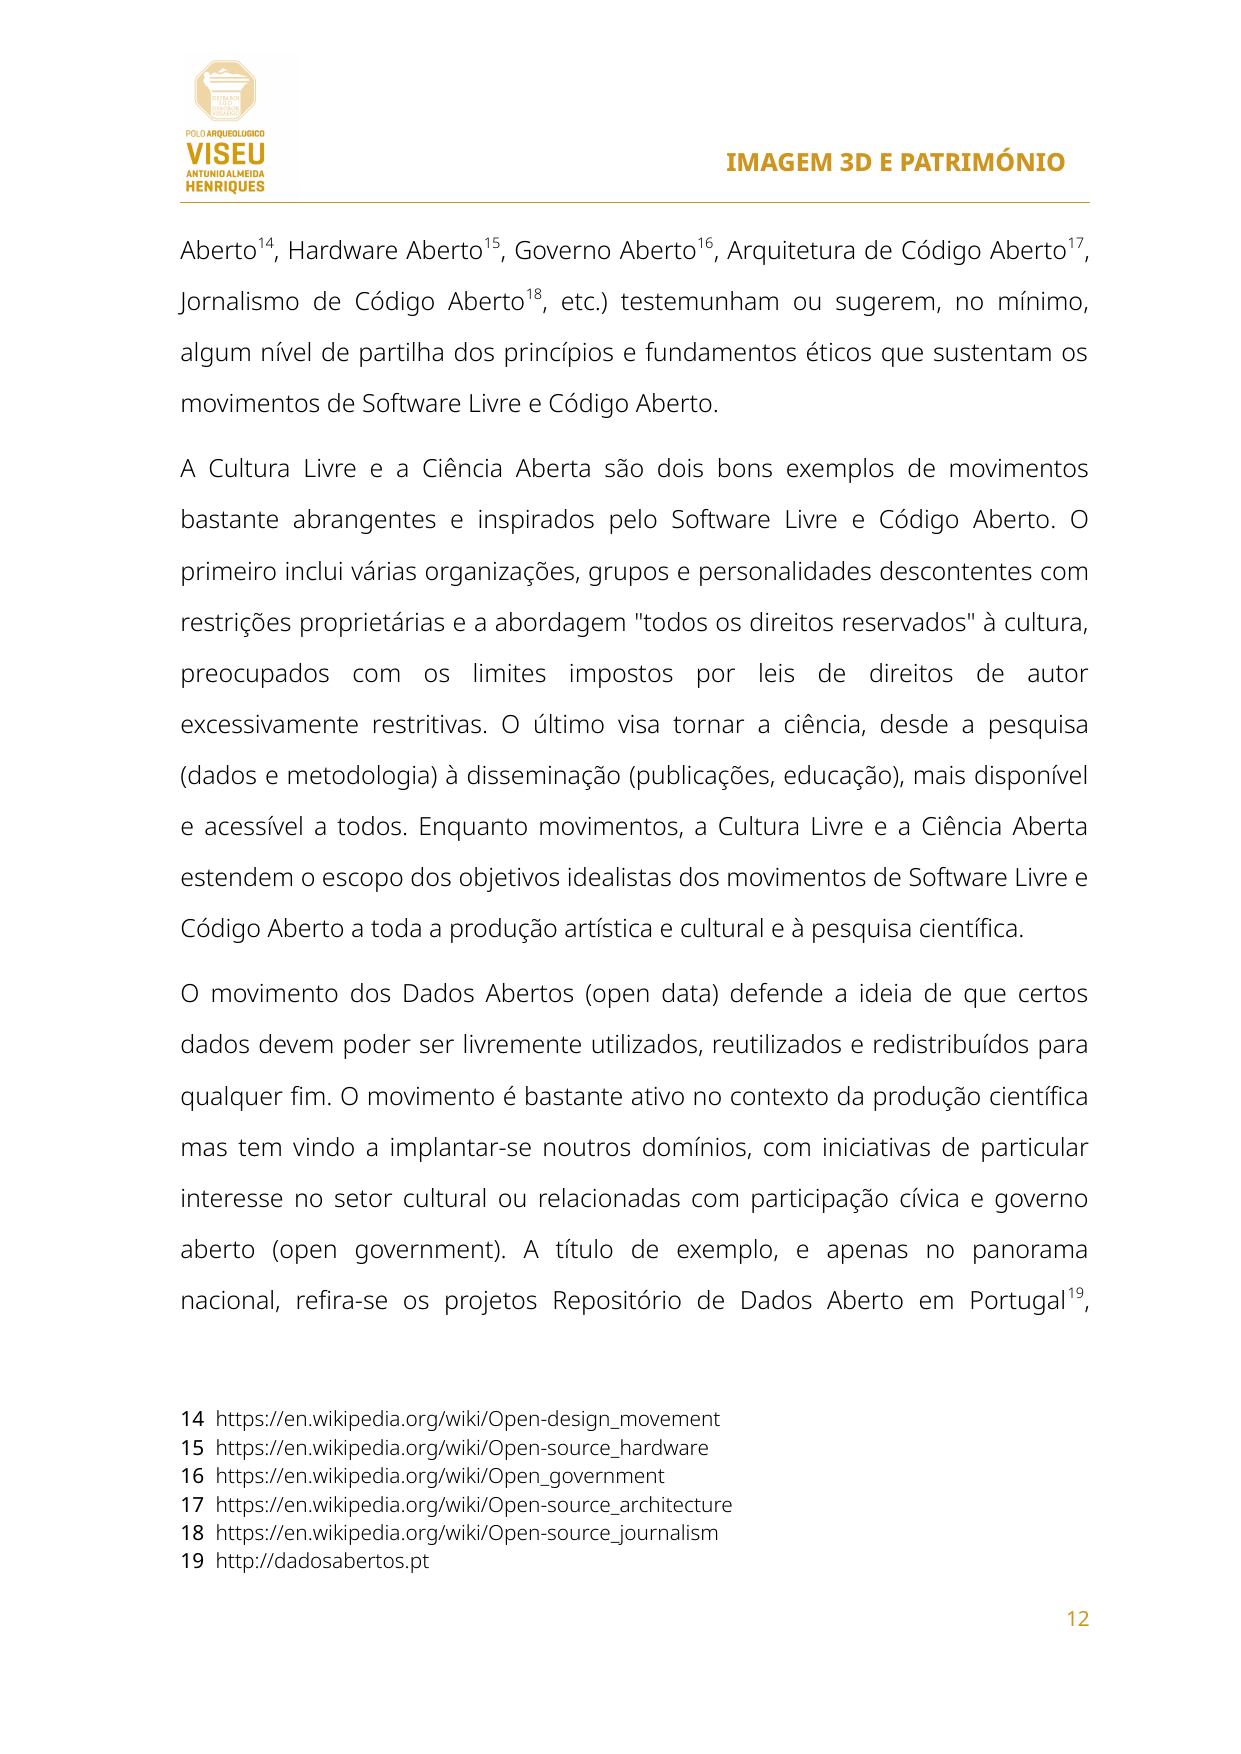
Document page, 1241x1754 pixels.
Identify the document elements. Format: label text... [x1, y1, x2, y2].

text https://en.wikipedia.org/wiki/Open-source_hardware [180, 1433, 1090, 1461]
picture [183, 52, 299, 201]
text http://dadosabertos.pt [180, 1547, 1090, 1575]
text https://en.wikipedia.org/wiki/Open-source_architecture [180, 1490, 1090, 1518]
text A Cultura Livre e a Ciência Aberta são dois bons exemplos de movimentos bastante abrangentes e inspirados pelo Software Livre e Código Aberto. O primeiro inclui várias organizações, grupos e personalidades descontentes com restrições proprietárias e a abordagem "todos os direitos reservados" à cultura, preocupados com os limites impostos por leis de direitos de autor excessivamente restritivas. O último visa tornar a ciência, desde a pesquisa (dados e metodologia) à disseminação (publicações, educação), mais disponível e acessível a todos. Enquanto movimentos, a Cultura Livre e a Ciência Aberta estendem o escopo dos objetivos idealistas dos movimentos de Software Livre e Código Aberto a toda a produção artística e cultural e à pesquisa científica. [180, 451, 1090, 944]
text O atual impacto social dos movimentos do Software Livre e de Código Aberto estende-se muito além dos limites do mundo das licenças e do desenvolvimento de software. A sua valorização da partilha e do bem comum baseados numa colaboração aberta e livre inspirou diversos movimentos e projetos em diferentes domínios. As designações cunhadas para nomear alguns desses projetos, movimentos ou abordagens (Ciência Aberta, Dados Abertos, Acesso Aberto, Conhecimento Aberto, Obras Culturais Livres, Cultura Livre, Conteúdo Livre, Educação Aberta, Recursos Educacionais Abertos, Design Aberto, Hardware Aberto, Governo Aberto, Arquitetura de Código Aberto, Jornalismo de Código Aberto, etc.) testemunham ou sugerem, no mínimo, algum nível de partilha dos princípios e fundamentos éticos que sustentam os movimentos de Software Livre e Código Aberto. [180, 232, 1090, 419]
text https://en.wikipedia.org/wiki/Open_government [180, 1461, 1090, 1490]
text https://en.wikipedia.org/wiki/Open-source_journalism [180, 1518, 1090, 1547]
text https://en.wikipedia.org/wiki/Open-design_movement [180, 1404, 1090, 1433]
text O movimento dos Dados Abertos (open data) defende a ideia de que certos dados devem poder ser livremente utilizados, reutilizados e redistribuídos para qualquer fim. O movimento é bastante ativo no contexto da produção científica mas tem vindo a implantar-se noutros domínios, com iniciativas de particular interesse no setor cultural ou relacionadas com participação cívica e governo aberto (open government). A título de exemplo, e apenas no panorama nacional, refira-se os projetos Repositório de Dados Aberto em Portugal, Demo.cratica (projeto independente que disponibiliza pequisa fácil no texto das sessões plenárias da Assembleia da República e informação biográfica dos deputados), e a Central de Dados (repositório aberto de datasets de diversas fontes, tais como códigos postais e as áreas que lhes correspondem, registo histórico de incêndios de 1980 a 2015, lista dos beneficiários de subvenções mensais vitalícias do Estado ou datas de atos eleitorais e referendos em Portugal desde 1975, para mencionar alguns exemplos). [180, 976, 1090, 1316]
